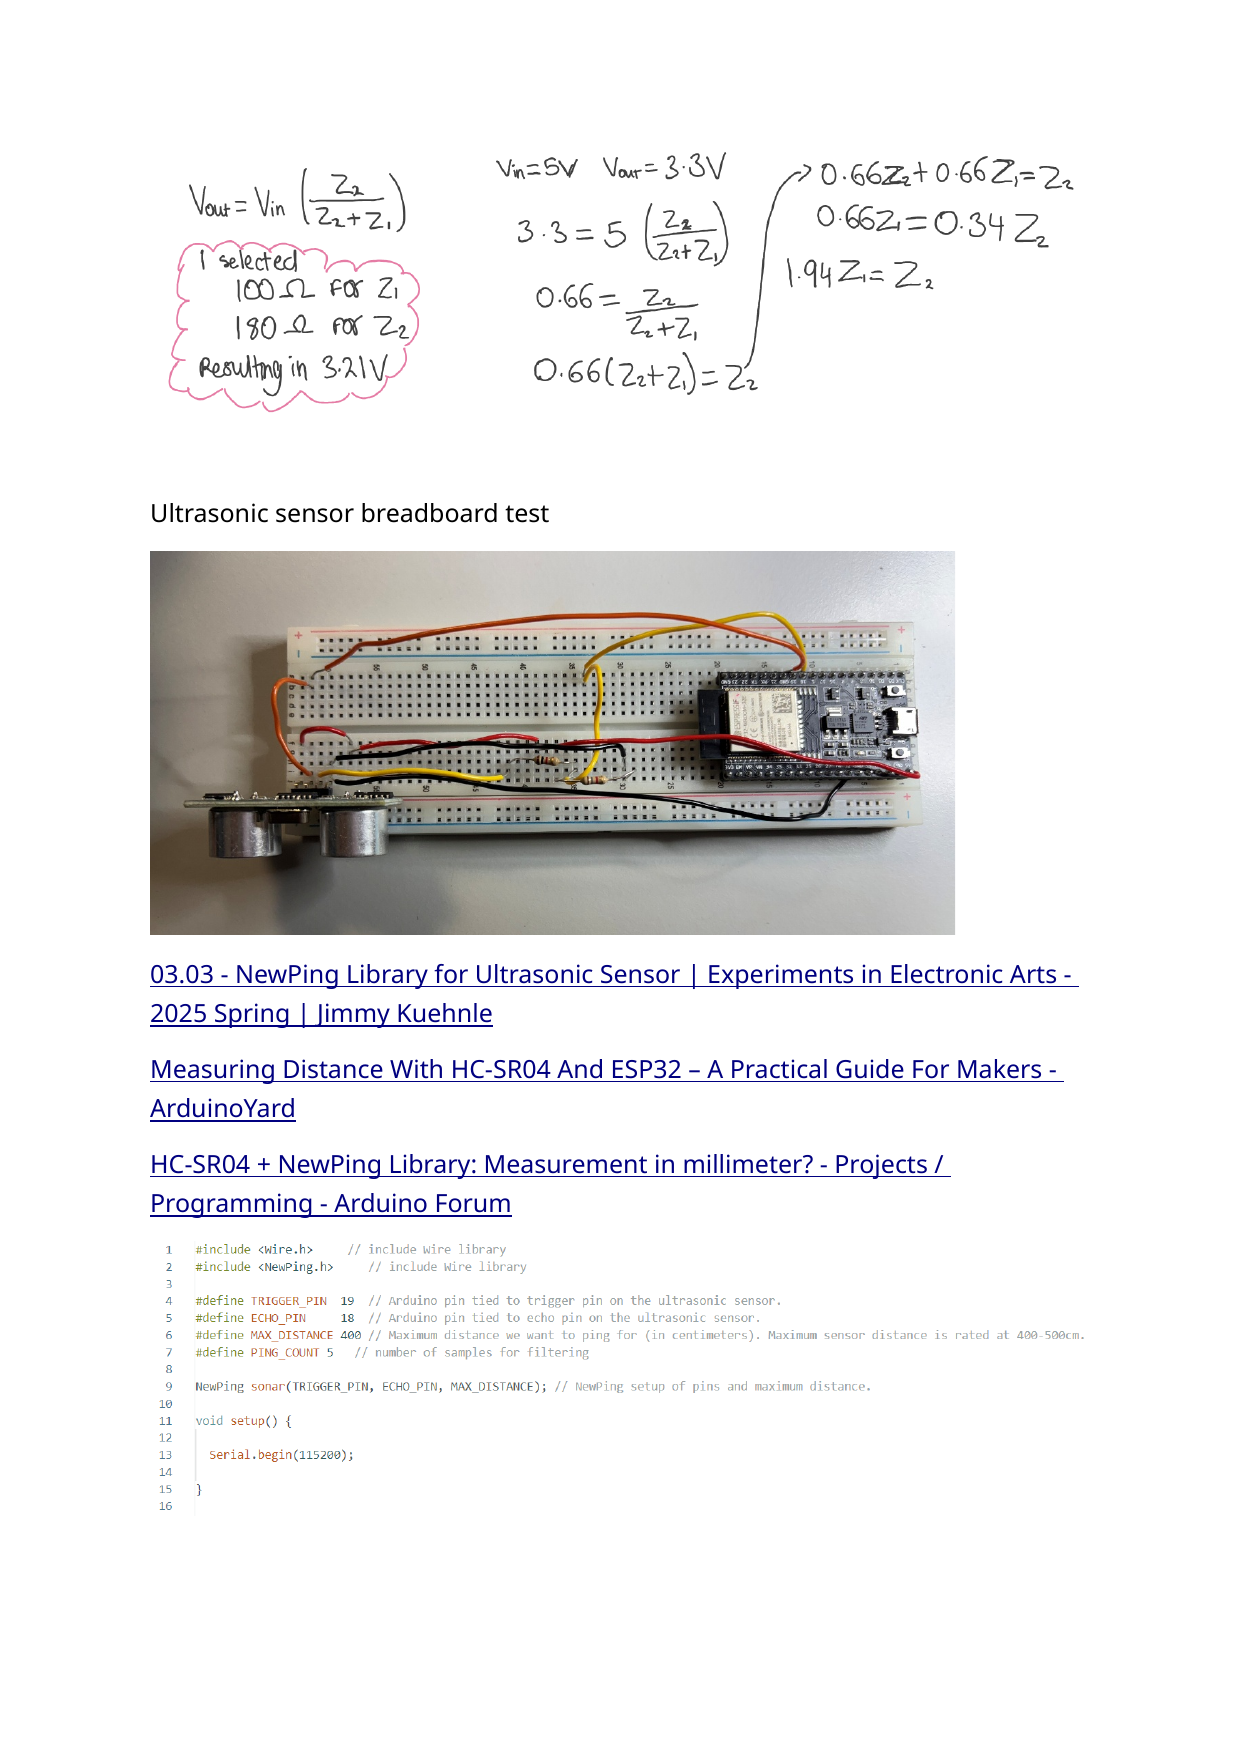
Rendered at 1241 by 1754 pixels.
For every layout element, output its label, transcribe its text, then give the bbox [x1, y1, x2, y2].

text 03.03 - NewPing Library for Ultrasonic Sensor | Experiments in Electronic Arts - 2025 Spring | Jimmy Kuehnle [150, 957, 1090, 1030]
text Ultrasonic sensor breadboard test [150, 495, 1090, 529]
text Measuring Distance With HC-SR04 And ESP32 – A Practical Guide For Makers - ArduinoYard [150, 1052, 1090, 1125]
text HC-SR04 + NewPing Library: Measurement in millimeter? - Projects / Programming - Arduino Forum [150, 1147, 1090, 1220]
